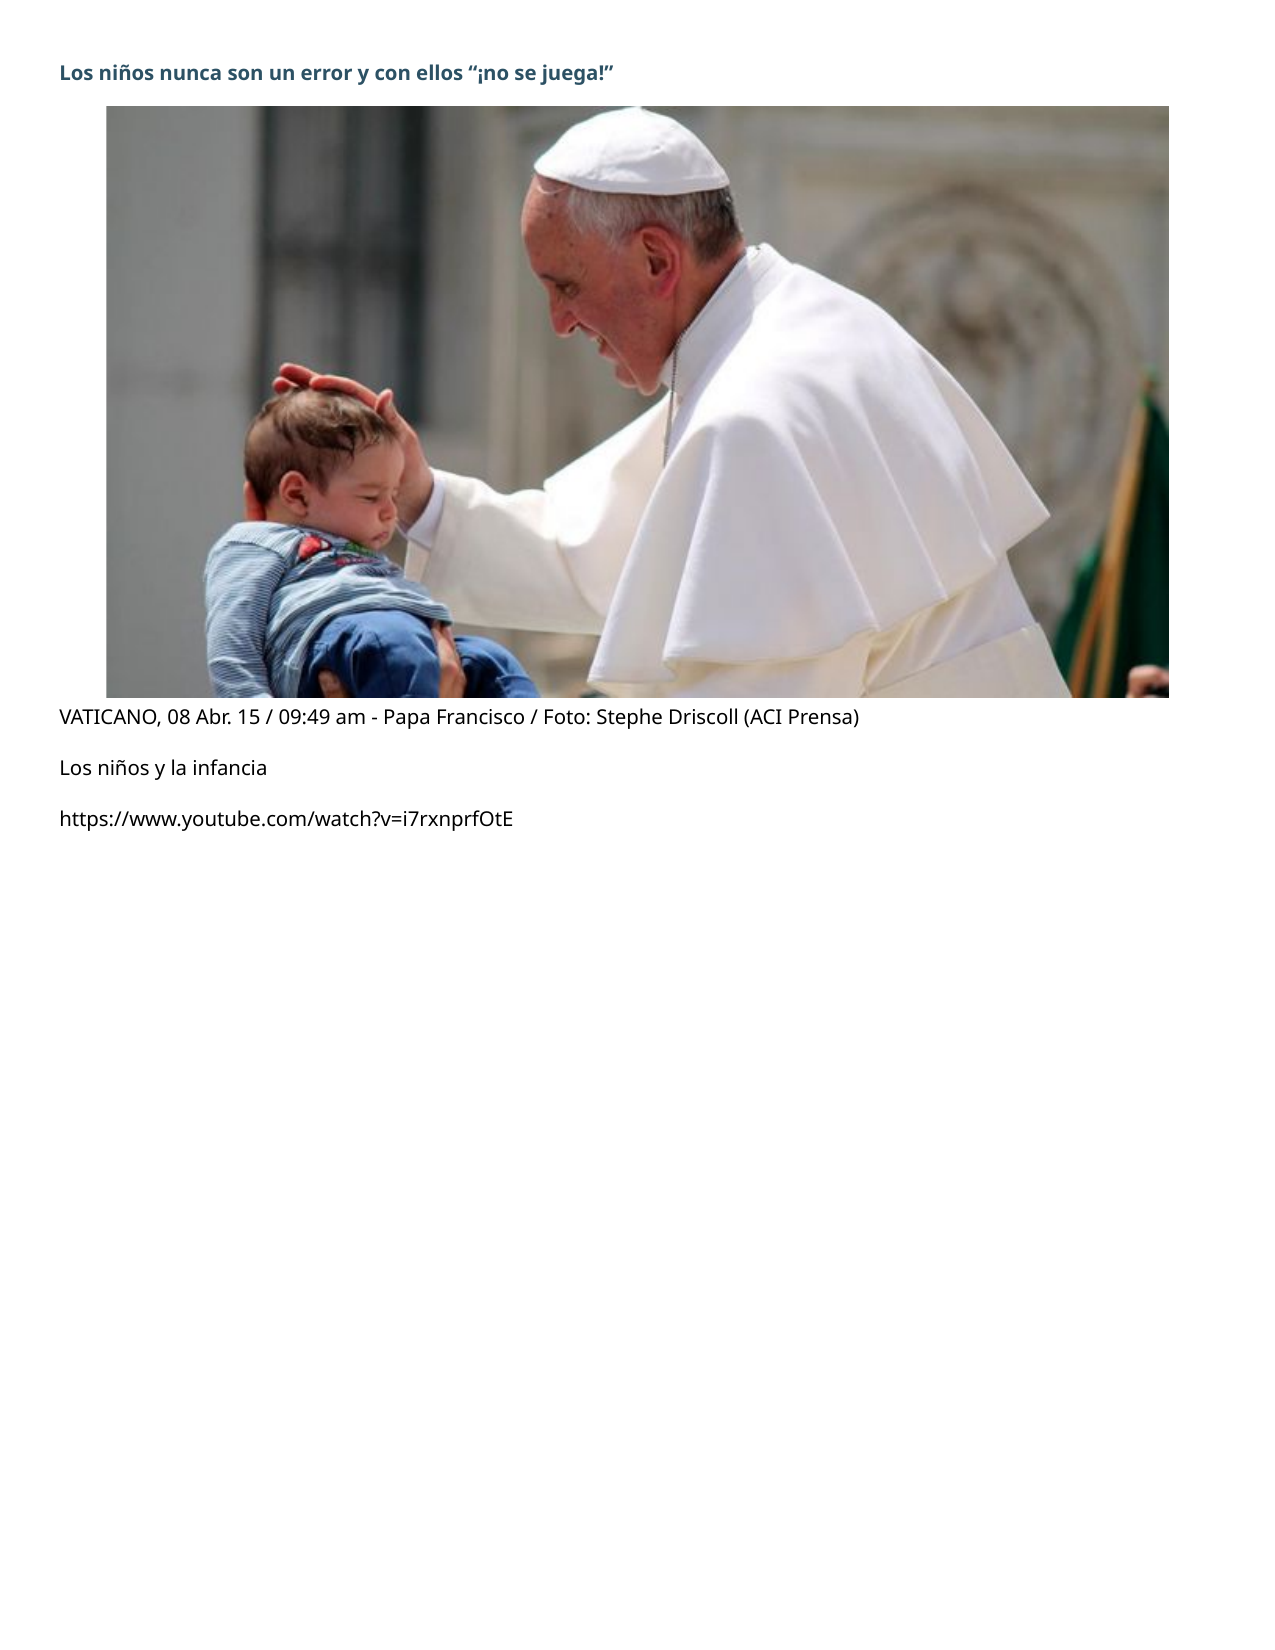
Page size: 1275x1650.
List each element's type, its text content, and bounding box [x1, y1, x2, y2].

text https://www.youtube.com/watch?v=i7rxnprfOtE [59, 805, 1216, 833]
text Los niños y la infancia [59, 754, 1216, 782]
text VATICANO, 08 Abr. 15 / 09:49 am - Papa Francisco / Foto: Stephe Driscoll (ACI Prensa) [59, 110, 1216, 731]
picture [106, 106, 1169, 698]
subtitle Los niños nunca son un error y con ellos “¡no se juega!” [59, 59, 1216, 87]
